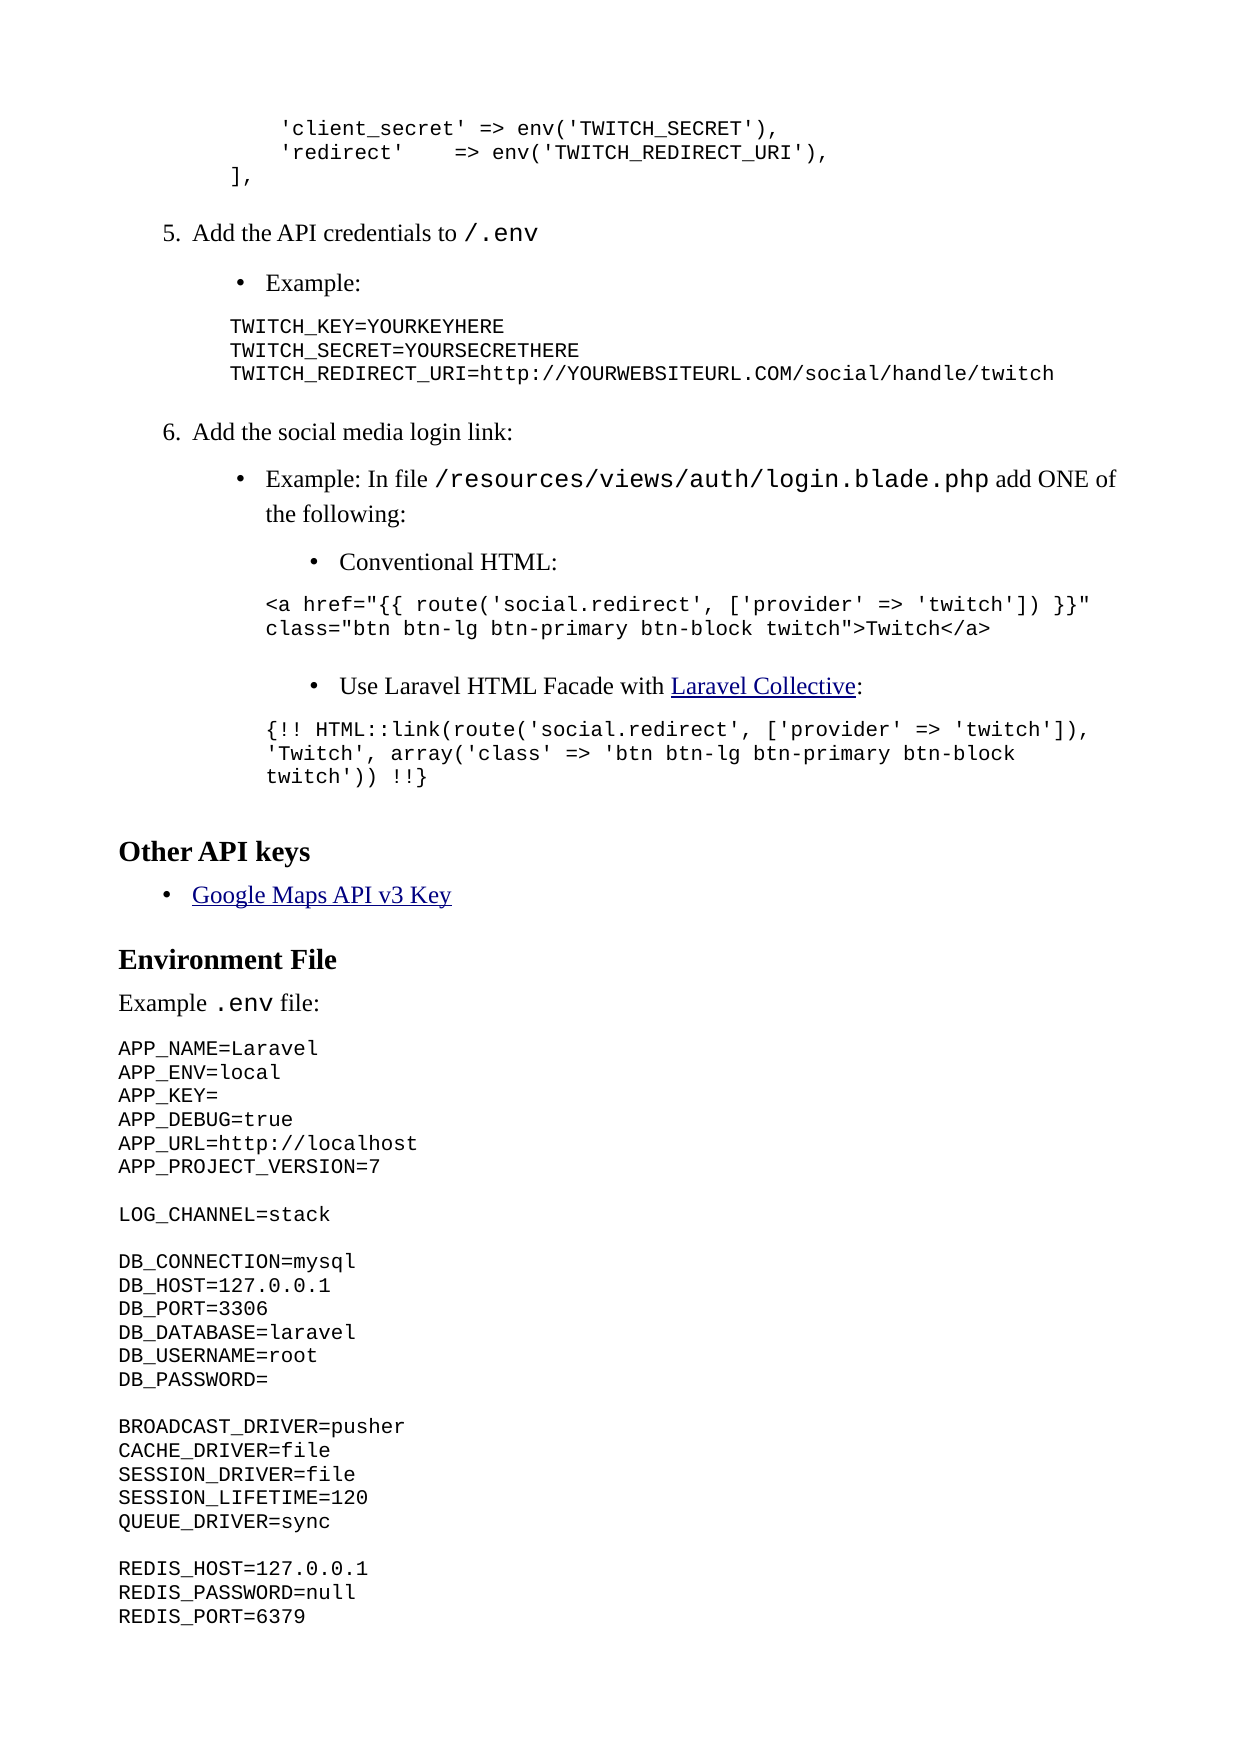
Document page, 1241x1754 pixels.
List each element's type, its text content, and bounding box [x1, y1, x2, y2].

list 'client_secret' => env('TWITCH_SECRET'), [162, 118, 1122, 142]
text APP_URL=http://localhost [118, 1133, 1122, 1156]
list Example: [236, 268, 1122, 297]
list Conventional HTML: [309, 547, 1122, 576]
text Example .env file: [118, 988, 1122, 1019]
subtitle Environment File [118, 942, 1122, 976]
text SESSION_DRIVER=file [118, 1464, 1122, 1487]
list ], [162, 165, 1122, 189]
list {!! HTML::link(route('social.redirect', ['provider' => 'twitch']), 'Twitch', array('class' => 'btn btn-lg btn-primary btn-block twitch')) !!} [236, 719, 1122, 790]
list Add the API credentials to /.env [162, 218, 1122, 249]
text REDIS_PORT=6379 [118, 1606, 1122, 1629]
list 'redirect' => env('TWITCH_REDIRECT_URI'), [162, 142, 1122, 165]
text DB_PASSWORD= [118, 1369, 1122, 1393]
text BROADCAST_DRIVER=pusher [118, 1416, 1122, 1440]
text APP_ENV=local [118, 1062, 1122, 1085]
text DB_DATABASE=laravel [118, 1322, 1122, 1346]
text CACHE_DRIVER=file [118, 1440, 1122, 1464]
text APP_NAME=Laravel [118, 1038, 1122, 1062]
text LOG_CHANNEL=stack [118, 1204, 1122, 1227]
text QUEUE_DRIVER=sync [118, 1511, 1122, 1535]
text DB_CONNECTION=mysql [118, 1251, 1122, 1274]
list TWITCH_SECRET=YOURSECRETHERE [162, 340, 1122, 363]
text DB_USERNAME=root [118, 1346, 1122, 1369]
text APP_PROJECT_VERSION=7 [118, 1156, 1122, 1180]
text DB_PORT=3306 [118, 1298, 1122, 1322]
list Add the social media login link: [162, 417, 1122, 445]
list Google Maps API v3 Key [162, 880, 1122, 909]
list Example: In file /resources/views/auth/login.blade.php add ONE of the following: [236, 464, 1122, 528]
text REDIS_PASSWORD=null [118, 1582, 1122, 1606]
list Use Laravel HTML Facade with Laravel Collective: [309, 671, 1122, 700]
text REDIS_HOST=127.0.0.1 [118, 1558, 1122, 1582]
list TWITCH_REDIRECT_URI=http://YOURWEBSITEURL.COM/social/handle/twitch [162, 363, 1122, 387]
list <a href="{{ route('social.redirect', ['provider' => 'twitch']) }}" class="btn btn-lg btn-primary btn-block twitch">Twitch</a> [236, 594, 1122, 642]
text APP_DEBUG=true [118, 1109, 1122, 1133]
text APP_KEY= [118, 1085, 1122, 1109]
text DB_HOST=127.0.0.1 [118, 1274, 1122, 1298]
list TWITCH_KEY=YOURKEYHERE [162, 316, 1122, 340]
text SESSION_LIFETIME=120 [118, 1487, 1122, 1511]
subtitle Other API keys [118, 834, 1122, 867]
